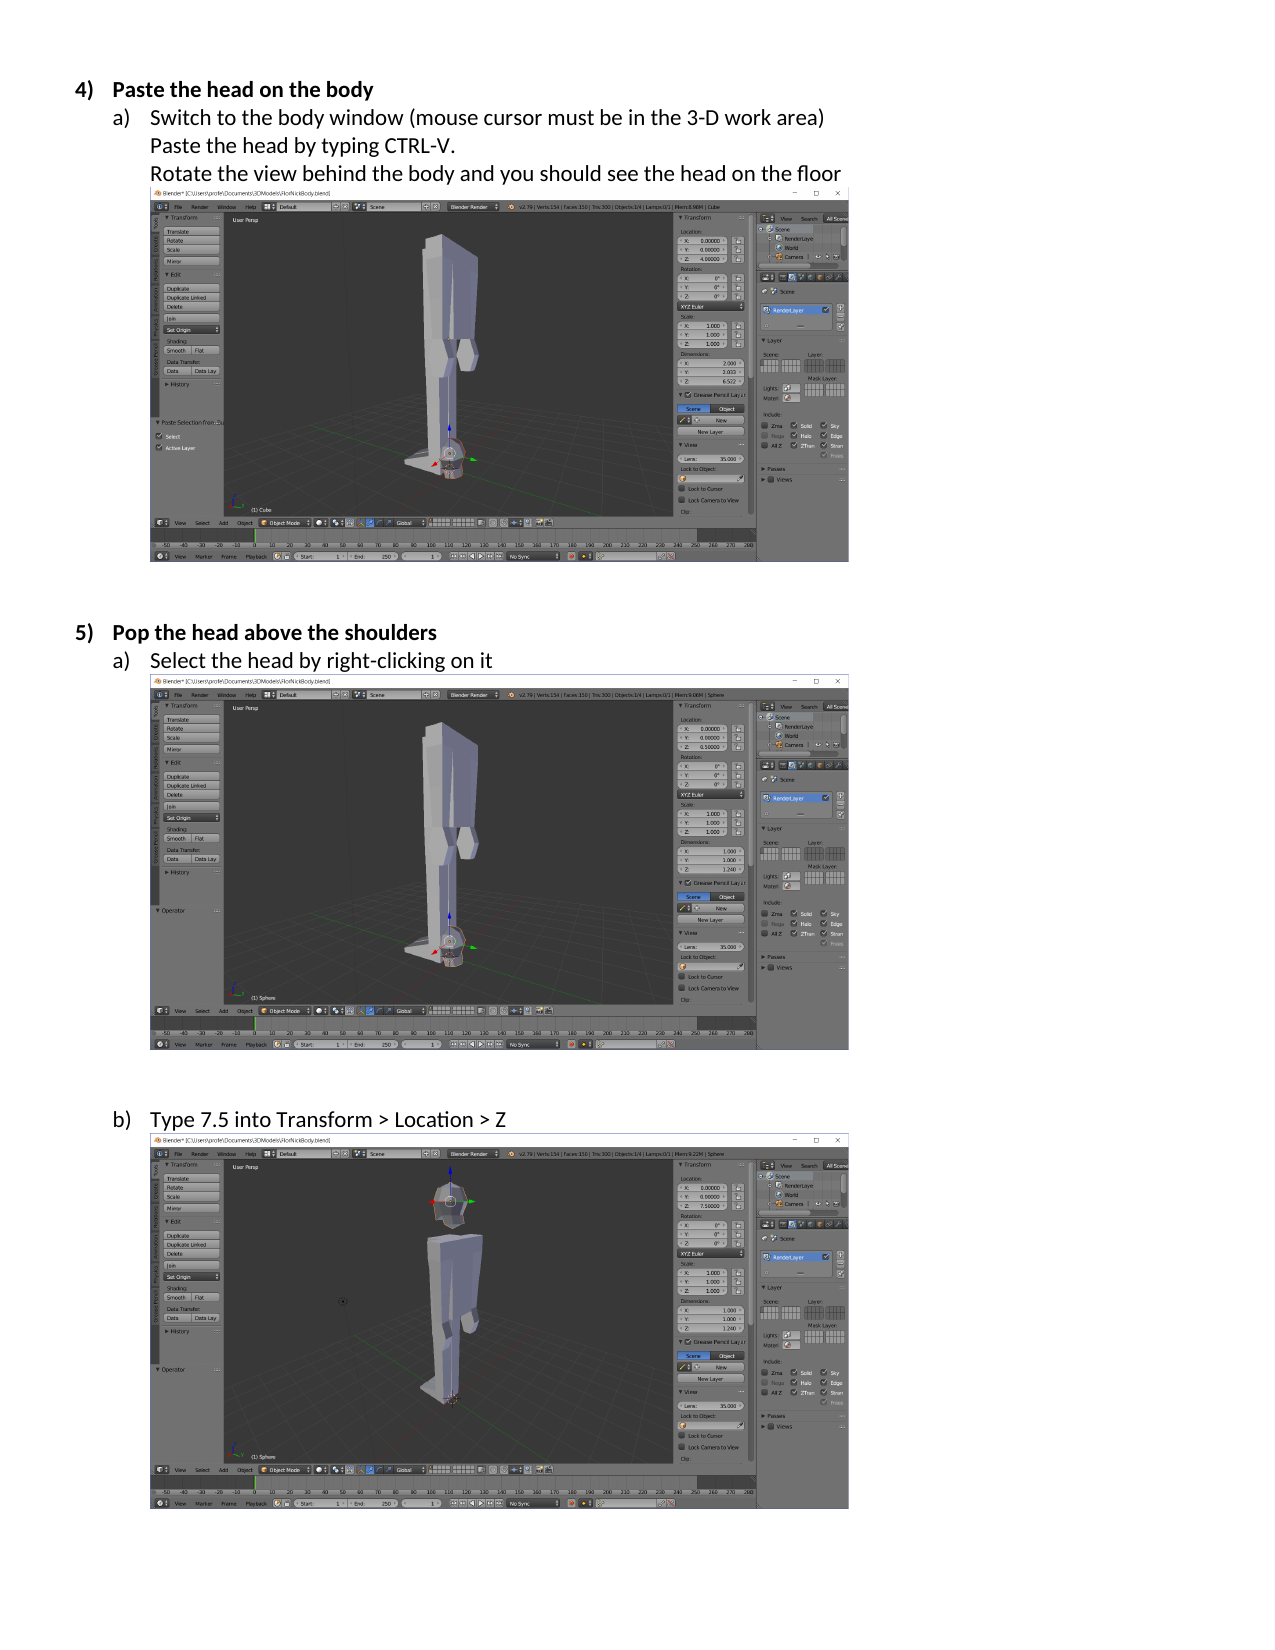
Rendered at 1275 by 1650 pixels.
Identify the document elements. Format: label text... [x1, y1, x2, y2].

list Switch to the body window (mouse cursor must be in the 3-D work area) Paste the head by typing CTRL-V. Rotate the view behind the body and you should see the head on the floor [112, 103, 1200, 562]
list Pop the head above the shoulders [75, 618, 1200, 646]
list Type 7.5 into Transform > Location > Z [112, 1105, 1200, 1508]
list Select the head by right-clicking on it [112, 646, 1200, 1049]
list Paste the head on the body [75, 75, 1200, 103]
